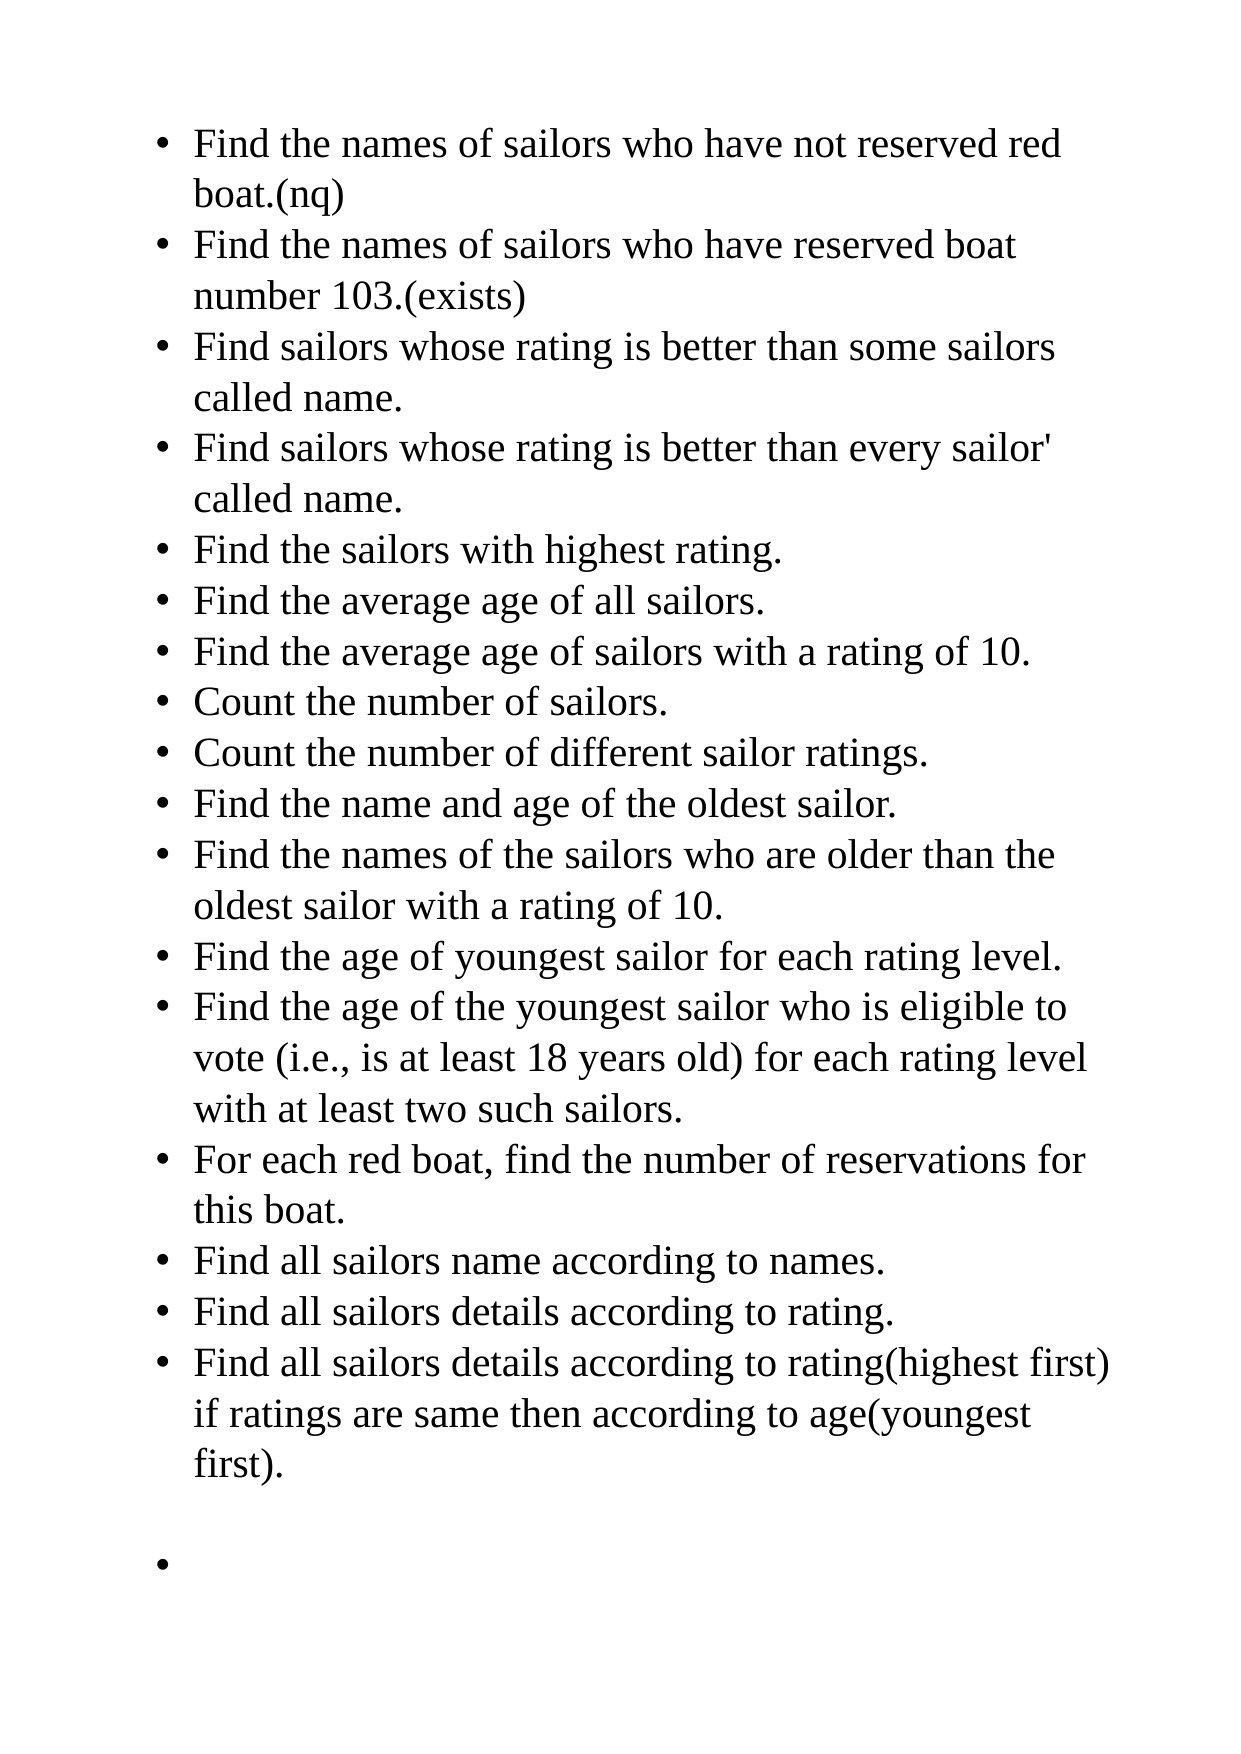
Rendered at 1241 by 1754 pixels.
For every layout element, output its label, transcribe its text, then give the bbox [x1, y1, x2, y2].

list Find sailors whose rating is better than every sailor' called name. [156, 423, 1122, 522]
list Find the age of the youngest sailor who is eligible to vote (i.e., is at least 18 years old) for each rating level with at least two such sailors. [156, 982, 1122, 1131]
list Count the number of sailors. [156, 677, 1122, 725]
list Find the average age of sailors with a rating of 10. [156, 626, 1122, 674]
list Find the names of sailors who have not reserved red boat.(nq) [156, 118, 1122, 217]
list Find the sailors with highest rating. [156, 524, 1122, 572]
list For each red boat, find the number of reservations for this boat. [156, 1134, 1122, 1233]
list Find the names of the sailors who are older than the oldest sailor with a rating of 10. [156, 829, 1122, 928]
list Find the name and age of the oldest sailor. [156, 778, 1122, 827]
list Find sailors whose rating is better than some sailors called name. [156, 321, 1122, 420]
list Find the age of youngest sailor for each rating level. [156, 931, 1122, 979]
list Find the average age of all sailors. [156, 575, 1122, 623]
list Find all sailors details according to rating. [156, 1286, 1122, 1334]
list Find all sailors name according to names. [156, 1236, 1122, 1284]
list Find the names of sailors who have reserved boat number 103.(exists) [156, 220, 1122, 318]
list Count the number of different sailor ratings. [156, 728, 1122, 776]
list Find all sailors details according to rating(highest first) if ratings are same then according to age(youngest first). [156, 1337, 1122, 1487]
